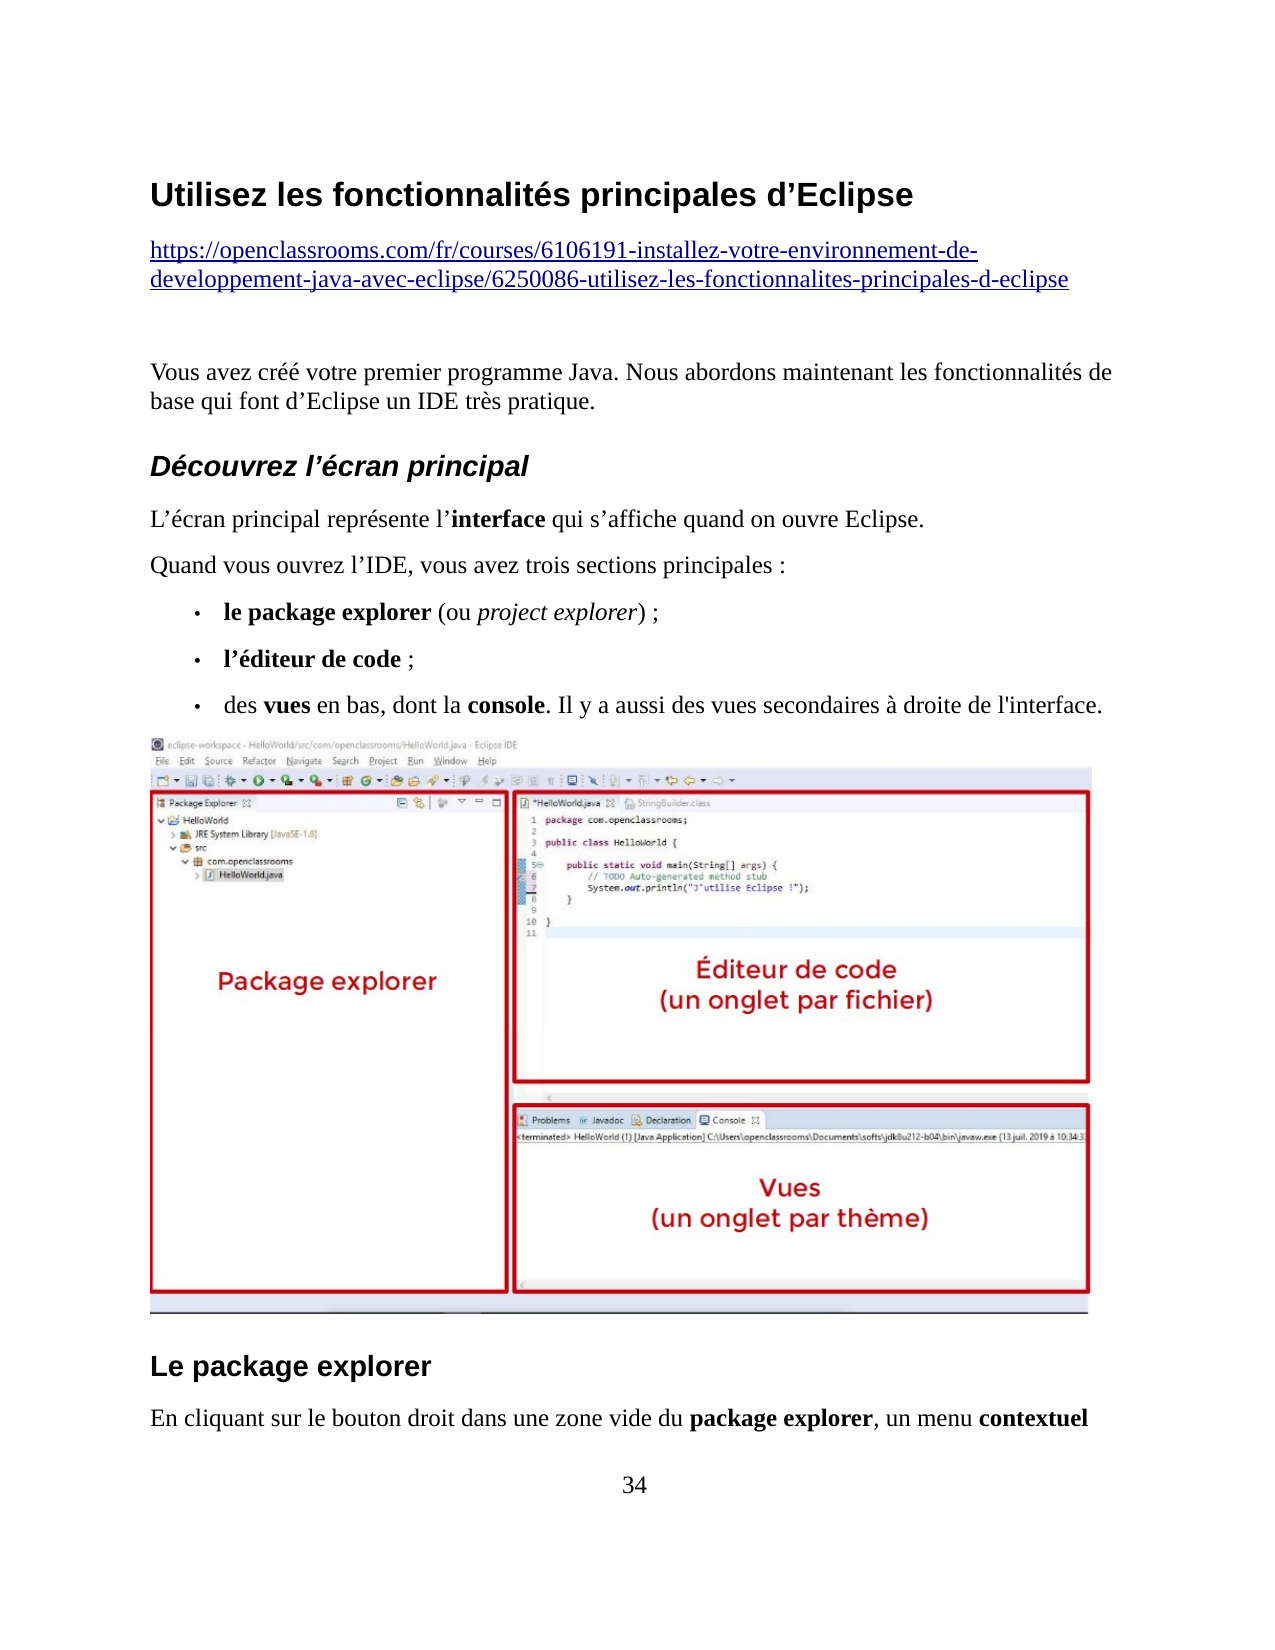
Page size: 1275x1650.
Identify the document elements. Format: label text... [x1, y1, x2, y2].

text En cliquant sur le bouton droit dans une zone vide du package explorer, un menu contextuel [150, 1403, 1125, 1432]
text Quand vous ouvrez l’IDE, vous avez trois sections principales : [150, 550, 1125, 579]
subtitle Le package explorer [150, 1348, 1125, 1382]
text https://openclassrooms.com/fr/courses/6106191-installez-votre-environnement-de-developpement-java-avec-eclipse/6250086-utilisez-les-fonctionnalites-principales-d-eclipse [150, 235, 1125, 293]
list des vues en bas, dont la console. Il y a aussi des vues secondaires à droite de l'interface. [194, 690, 1125, 719]
text Vous avez créé votre premier programme Java. Nous abordons maintenant les fonctionnalités de base qui font d’Eclipse un IDE très pratique. [150, 357, 1125, 415]
subtitle Utilisez les fonctionnalités principales d’Eclipse [150, 175, 1125, 214]
picture [150, 737, 1092, 1315]
list le package explorer (ou project explorer) ; [194, 597, 1125, 626]
subtitle Découvrez l’écran principal [150, 449, 1125, 482]
list l’éditeur de code ; [194, 644, 1125, 672]
text L’écran principal représente l’interface qui s’affiche quand on ouvre Eclipse. [150, 504, 1125, 532]
